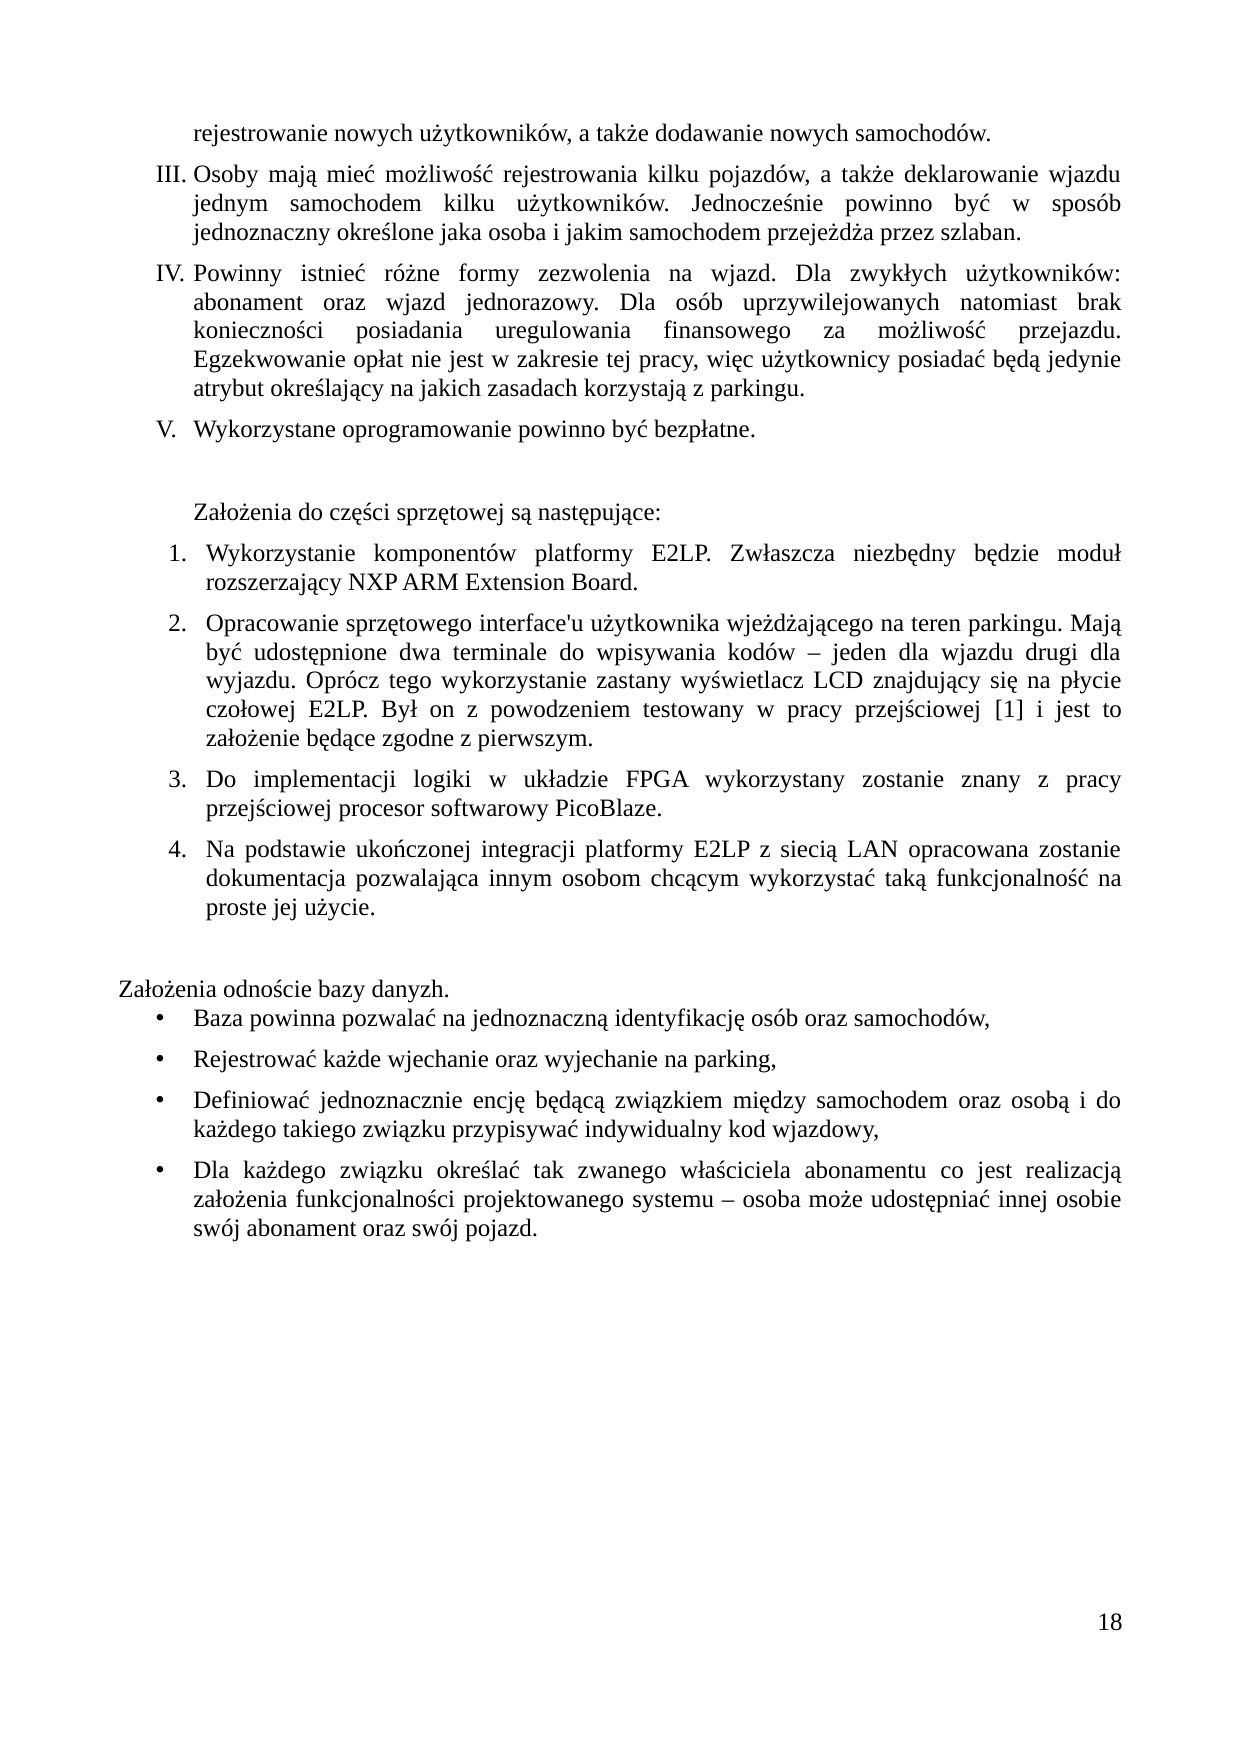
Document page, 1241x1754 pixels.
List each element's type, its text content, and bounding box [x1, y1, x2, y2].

list Do implementacji logiki w układzie FPGA wykorzystany zostanie znany z pracy przejściowej procesor softwarowy PicoBlaze. [168, 764, 1122, 822]
list Baza powinna pozwalać na jednoznaczną identyfikację osób oraz samochodów, [156, 1003, 1122, 1032]
text Założenia do części sprzętowej są następujące: [118, 497, 1122, 526]
list Rejestrować każde wjechanie oraz wyjechanie na parking, [156, 1044, 1122, 1073]
list Osoby mają mieć możliwość rejestrowania kilku pojazdów, a także deklarowanie wjazdu jednym samochodem kilku użytkowników. Jednocześnie powinno być w sposób jednoznaczny określone jaka osoba i jakim samochodem przejeżdża przez szlaban. [156, 159, 1122, 246]
list Na podstawie ukończonej integracji platformy E2LP z siecią LAN opracowana zostanie dokumentacja pozwalająca innym osobom chcącym wykorzystać taką funkcjonalność na proste jej użycie. [168, 834, 1122, 921]
list Opracowanie sprzętowego interface'u użytkownika wjeżdżającego na teren parkingu. Mają być udostępnione dwa terminale do wpisywania kodów – jeden dla wjazdu drugi dla wyjazdu. Oprócz tego wykorzystanie zastany wyświetlacz LCD znajdujący się na płycie czołowej E2LP. Był on z powodzeniem testowany w pracy przejściowej [1] i jest to założenie będące zgodne z pierwszym. [168, 608, 1122, 752]
list Wykorzystane oprogramowanie powinno być bezpłatne. [156, 414, 1122, 443]
list Dla każdego związku określać tak zwanego właściciela abonamentu co jest realizacją założenia funkcjonalności projektowanego systemu – osoba może udostępniać innej osobie swój abonament oraz swój pojazd. [156, 1156, 1122, 1242]
list Powinny istnieć różne formy zezwolenia na wjazd. Dla zwykłych użytkowników: abonament oraz wjazd jednorazowy. Dla osób uprzywilejowanych natomiast brak konieczności posiadania uregulowania finansowego za możliwość przejazdu. Egzekwowanie opłat nie jest w zakresie tej pracy, więc użytkownicy posiadać będą jedynie atrybut określający na jakich zasadach korzystają z parkingu. [156, 258, 1122, 402]
list Wykorzystanie komponentów platformy E2LP. Zwłaszcza niezbędny będzie moduł rozszerzający NXP ARM Extension Board. [168, 538, 1122, 596]
list rejestrowanie nowych użytkowników, a także dodawanie nowych samochodów. [156, 118, 1122, 147]
list Definiować jednoznacznie encję będącą związkiem między samochodem oraz osobą i do każdego takiego związku przypisywać indywidualny kod wjazdowy, [156, 1086, 1122, 1143]
text Założenia odnoście bazy danyzh. [118, 974, 1122, 1003]
